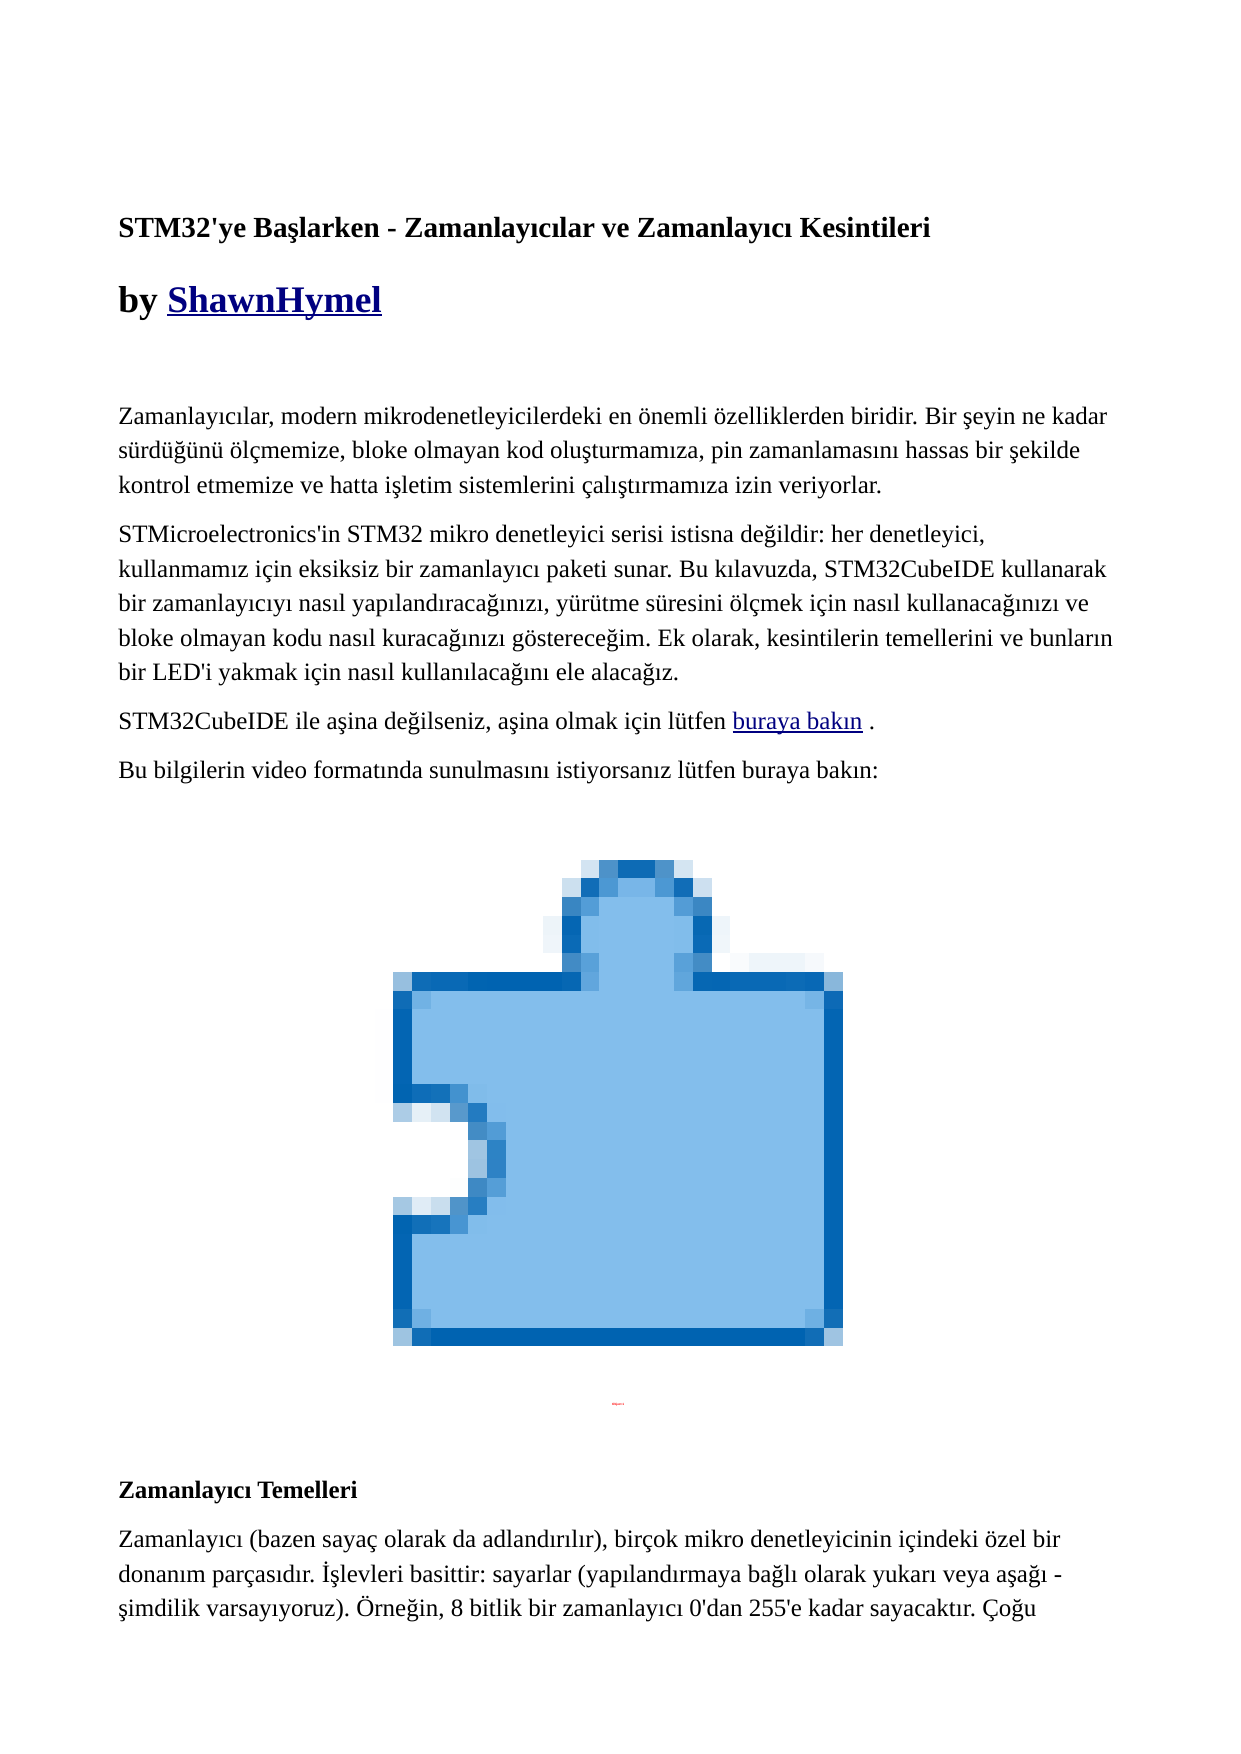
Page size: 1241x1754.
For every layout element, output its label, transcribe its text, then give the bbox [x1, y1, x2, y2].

subtitle STM32'ye Başlarken - Zamanlayıcılar ve Zamanlayıcı Kesintileri [118, 210, 1122, 244]
text STMicroelectronics'in STM32 mikro denetleyici serisi istisna değildir: her denetleyici, kullanmamız için eksiksiz bir zamanlayıcı paketi sunar. Bu kılavuzda, STM32CubeIDE kullanarak bir zamanlayıcıyı nasıl yapılandıracağınızı, yürütme süresini ölçmek için nasıl kullanacağınızı ve bloke olmayan kodu nasıl kuracağınızı göstereceğim. Ek olarak, kesintilerin temellerini ve bunların bir LED'i yakmak için nasıl kullanılacağını ele alacağız. [118, 519, 1122, 686]
text Zamanlayıcılar, modern mikrodenetleyicilerdeki en önemli özelliklerden biridir. Bir şeyin ne kadar sürdüğünü ölçmemize, bloke olmayan kod oluşturmamıza, pin zamanlamasını hassas bir şekilde kontrol etmemize ve hatta işletim sistemlerini çalıştırmamıza izin veriyorlar. [118, 401, 1122, 499]
text Zamanlayıcı (bazen sayaç olarak da adlandırılır), birçok mikro denetleyicinin içindeki özel bir donanım parçasıdır. İşlevleri basittir: sayarlar (yapılandırmaya bağlı olarak yukarı veya aşağı - şimdilik varsayıyoruz). Örneğin, 8 bitlik bir zamanlayıcı 0'dan 255'e kadar sayacaktır. Çoğu [118, 1524, 1122, 1622]
text Bu bilgilerin video formatında sunulmasını istiyorsanız lütfen buraya bakın: [118, 755, 1122, 784]
subtitle by ShawnHymel [118, 277, 1122, 320]
text STM32CubeIDE ile aşina değilseniz, aşina olmak için lütfen buraya bakın . [118, 706, 1122, 735]
text Zamanlayıcı Temelleri [118, 1475, 1122, 1504]
